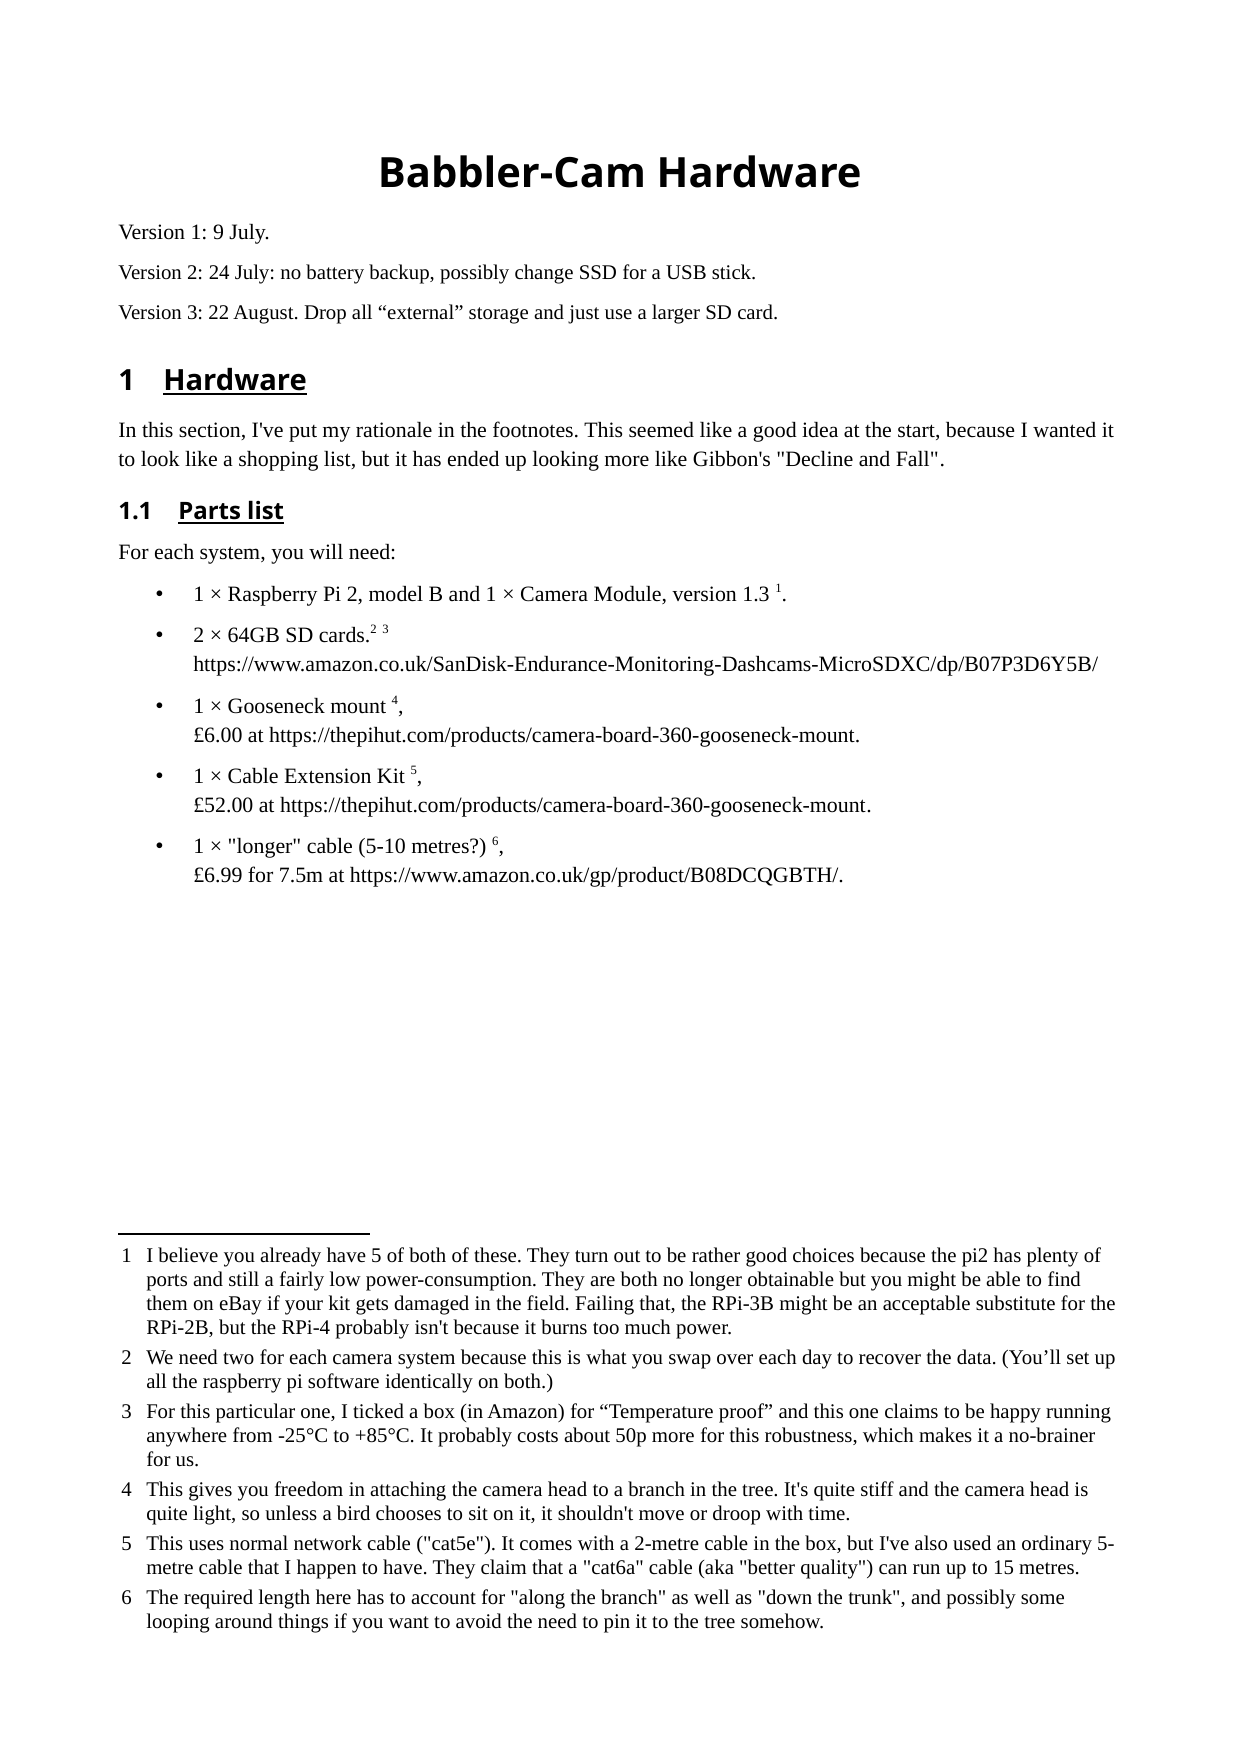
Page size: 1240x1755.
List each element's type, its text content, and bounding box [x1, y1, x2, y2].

list I believe you already have 5 of both of these. They turn out to be rather good choices because the pi2 has plenty of ports and still a fairly low power-consumption. They are both no longer obtainable but you might be able to find them on eBay if your kit gets damaged in the field. Failing that, the RPi-3B might be an acceptable substitute for the RPi-2B, but the RPi-4 probably isn't because it burns too much power. [118, 1240, 1121, 1342]
text Version 3: 22 August. Drop all “external” storage and just use a larger SD card. [118, 300, 1121, 324]
text Version 1: 9 July. [118, 219, 1121, 244]
list We need two for each camera system because this is what you swap over each day to recover the data. (You’ll set up all the raspberry pi software identically on both.) [118, 1342, 1121, 1396]
subtitle Parts list [118, 494, 1121, 527]
list The required length here has to account for "along the branch" as well as "down the trunk", and possibly some looping around things if you want to avoid the need to pin it to the tree somehow. [118, 1582, 1121, 1636]
text In this section, I've put my rationale in the footnotes. This seemed like a good idea at the start, because I wanted it to look like a shopping list, but it has ended up looking more like Gibbon's "Decline and Fall". [118, 417, 1121, 472]
text For each system, you will need: [118, 539, 1121, 564]
list 1 × Cable Extension Kit , £52.00 at https://thepihut.com/products/camera-board-360-gooseneck-mount. [156, 763, 1121, 817]
list This gives you freedom in attaching the camera head to a branch in the tree. It's quite stiff and the camera head is quite light, so unless a bird chooses to sit on it, it shouldn't move or droop with time. [118, 1474, 1121, 1528]
list 1 × Raspberry Pi 2, model B and 1 × Camera Module, version 1.3 . [156, 581, 1121, 606]
list This uses normal network cable ("cat5e"). It comes with a 2-metre cable in the box, but I've also used an ordinary 5-metre cable that I happen to have. They claim that a "cat6a" cable (aka "better quality") can run up to 15 metres. [118, 1528, 1121, 1582]
title Babbler-Cam Hardware [118, 143, 1121, 200]
subtitle Hardware [118, 359, 1121, 399]
list 1 × Gooseneck mount , £6.00 at https://thepihut.com/products/camera-board-360-gooseneck-mount. [156, 693, 1121, 747]
list 2 × 64GB SD cards. https://www.amazon.co.uk/SanDisk-Endurance-Monitoring-Dashcams-MicroSDXC/dp/B07P3D6Y5B/ [156, 622, 1121, 676]
list 1 × "longer" cable (5-10 metres?) , £6.99 for 7.5m at https://www.amazon.co.uk/gp/product/B08DCQGBTH/. [156, 833, 1121, 888]
list For this particular one, I ticked a box (in Amazon) for “Temperature proof” and this one claims to be happy running anywhere from -25°C to +85°C. It probably costs about 50p more for this robustness, which makes it a no-brainer for us. [118, 1396, 1121, 1474]
text Version 2: 24 July: no battery backup, possibly change SSD for a USB stick. [118, 260, 1121, 284]
